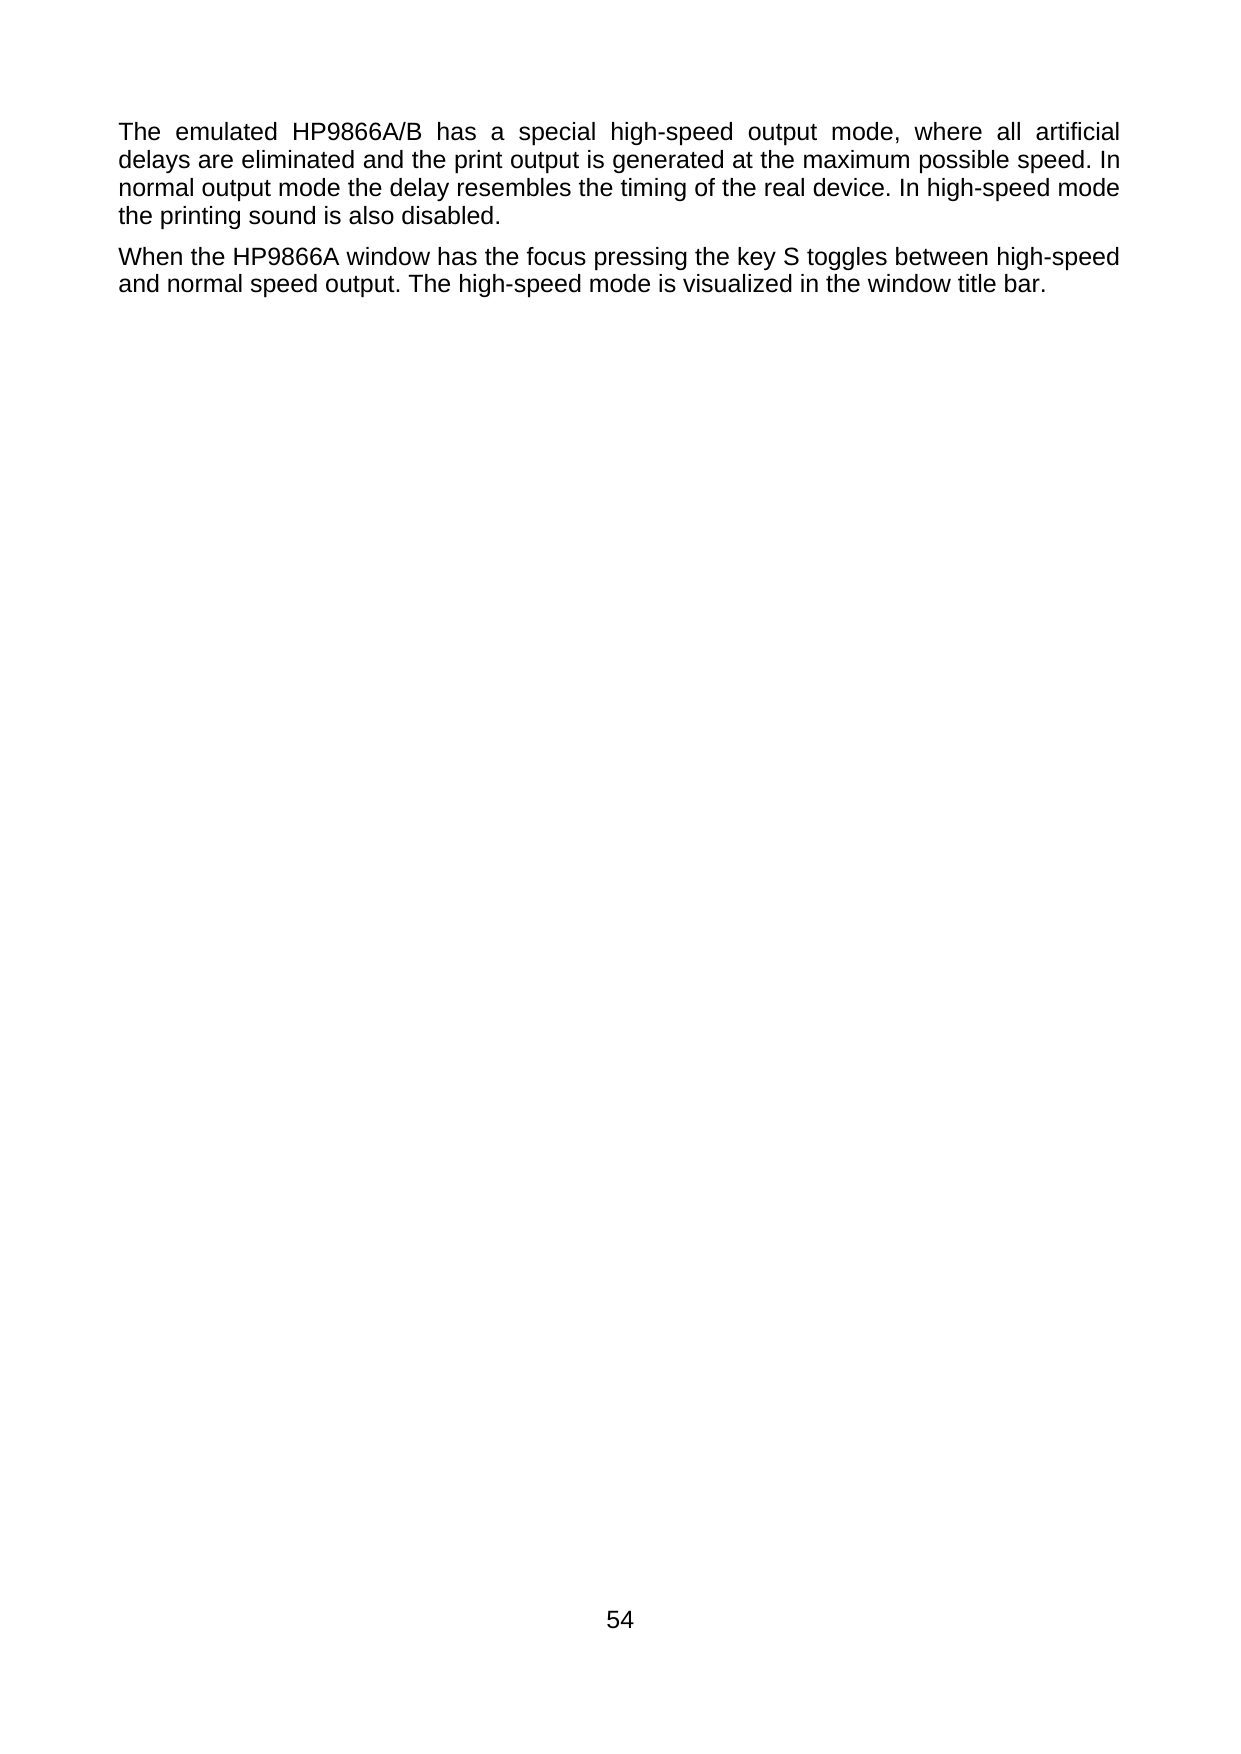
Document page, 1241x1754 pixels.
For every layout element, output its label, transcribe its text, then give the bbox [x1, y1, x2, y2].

text The emulated HP9866A/B has a special high-speed output mode, where all artificial delays are eliminated and the print output is generated at the maximum possible speed. In normal output mode the delay resembles the timing of the real device. In high-speed mode the printing sound is also disabled. [118, 118, 1122, 230]
text When the HP9866A window has the focus pressing the key S toggles between high-speed and normal speed output. The high-speed mode is visualized in the window title bar. [118, 242, 1122, 298]
